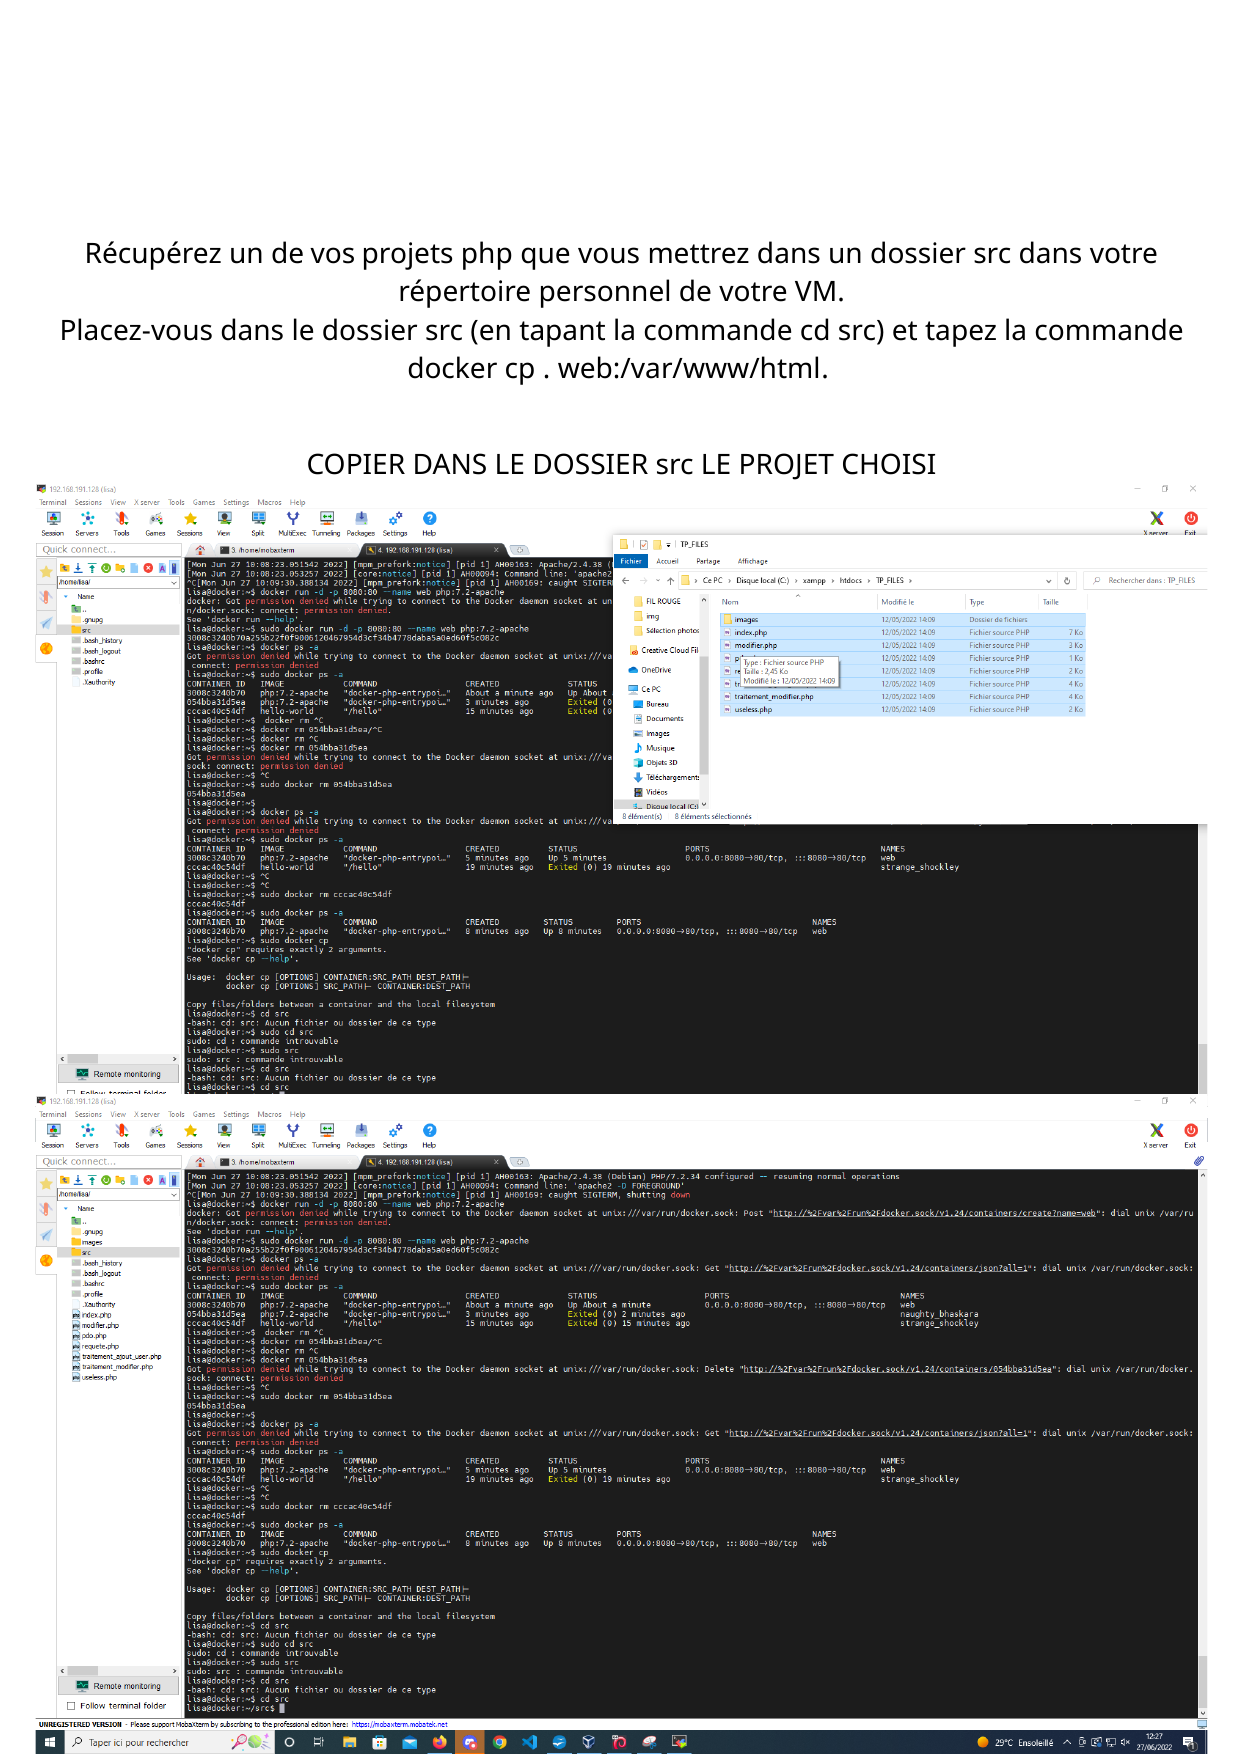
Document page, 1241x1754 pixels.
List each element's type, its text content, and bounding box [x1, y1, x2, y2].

text COPIER DANS LE DOSSIER src LE PROJET CHOISI [36, 444, 1207, 482]
text Récupérez un de vos projets php que vous mettrez dans un dossier src dans votre répertoire personnel de votre VM. Placez-vous dans le dossier src (en tapant la commande cd src) et tapez la commande docker cp . web:/var/www/html. [36, 233, 1207, 386]
picture [35, 482, 1208, 1754]
